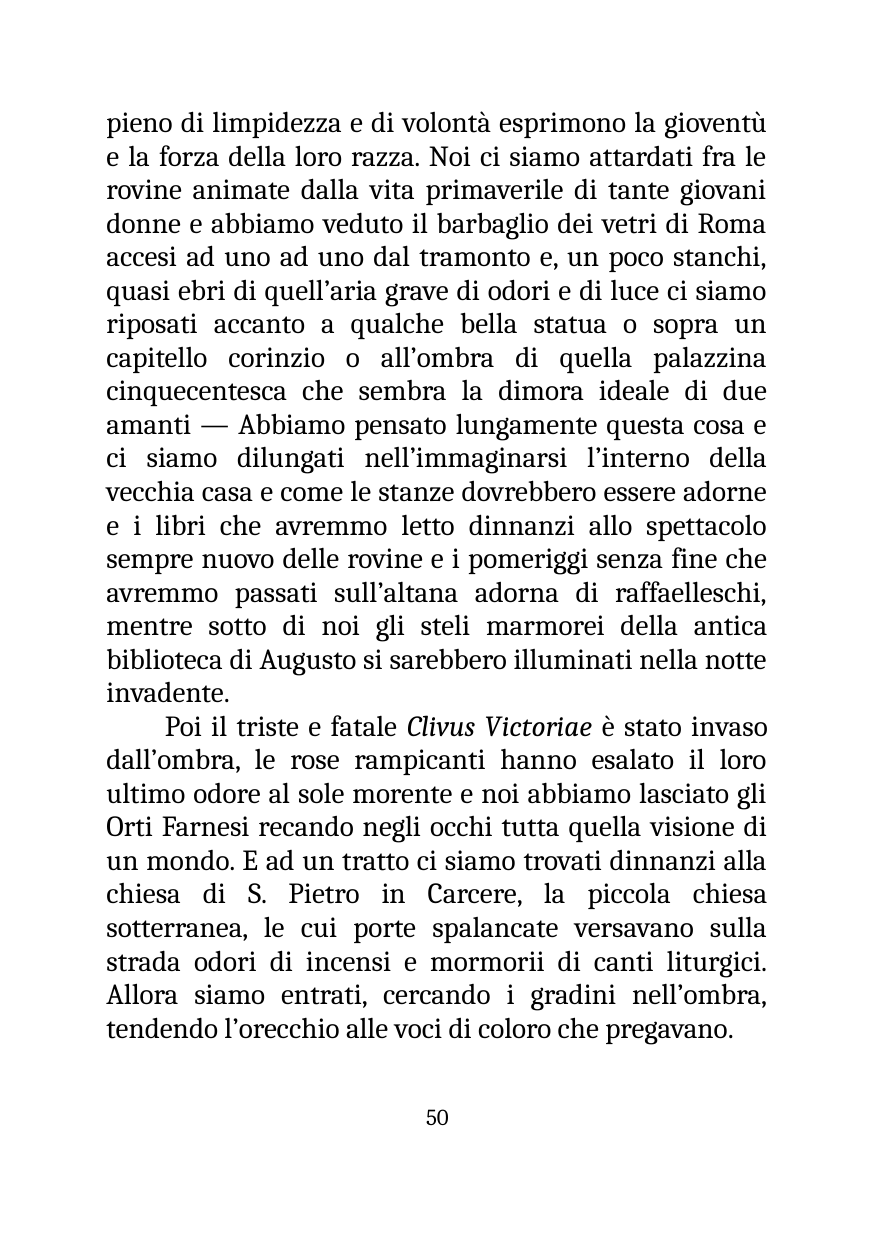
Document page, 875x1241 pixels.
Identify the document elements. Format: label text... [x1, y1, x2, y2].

text Poi il triste e fatale Clivus Victoriae è stato invaso dall’ombra, le rose rampicanti hanno esalato il loro ultimo odore al sole morente e noi abbiamo lasciato gli Orti Farnesi recando negli occhi tutta quella visione di un mondo. E ad un tratto ci siamo trovati dinnanzi alla chiesa di S. Pietro in Carcere, la piccola chiesa sotterranea, le cui porte spalancate versavano sulla strada odori di incensi e mormorii di canti liturgici. Allora siamo entrati, cercando i gradini nell’ombra, tendendo l’orecchio alle voci di coloro che pregavano. [106, 710, 768, 1045]
text pieno di limpidezza e di volontà esprimono la gioventù e la forza della loro razza. Noi ci siamo attardati fra le rovine animate dalla vita primaverile di tante giovani donne e abbiamo veduto il barbaglio dei vetri di Roma accesi ad uno ad uno dal tramonto e, un poco stanchi, quasi ebri di quell’aria grave di odori e di luce ci siamo riposati accanto a qualche bella statua o sopra un capitello corinzio o all’ombra di quella palazzina cinquecentesca che sembra la dimora ideale di due amanti — Abbiamo pensato lungamente questa cosa e ci siamo dilungati nell’immaginarsi l’interno della vecchia casa e come le stanze dovrebbero essere adorne e i libri che avremmo letto dinnanzi allo spettacolo sempre nuovo delle rovine e i pomeriggi senza fine che avremmo passati sull’altana adorna di raffaelleschi, mentre sotto di noi gli steli marmorei della antica biblioteca di Augusto si sarebbero illuminati nella notte invadente. [106, 106, 768, 710]
